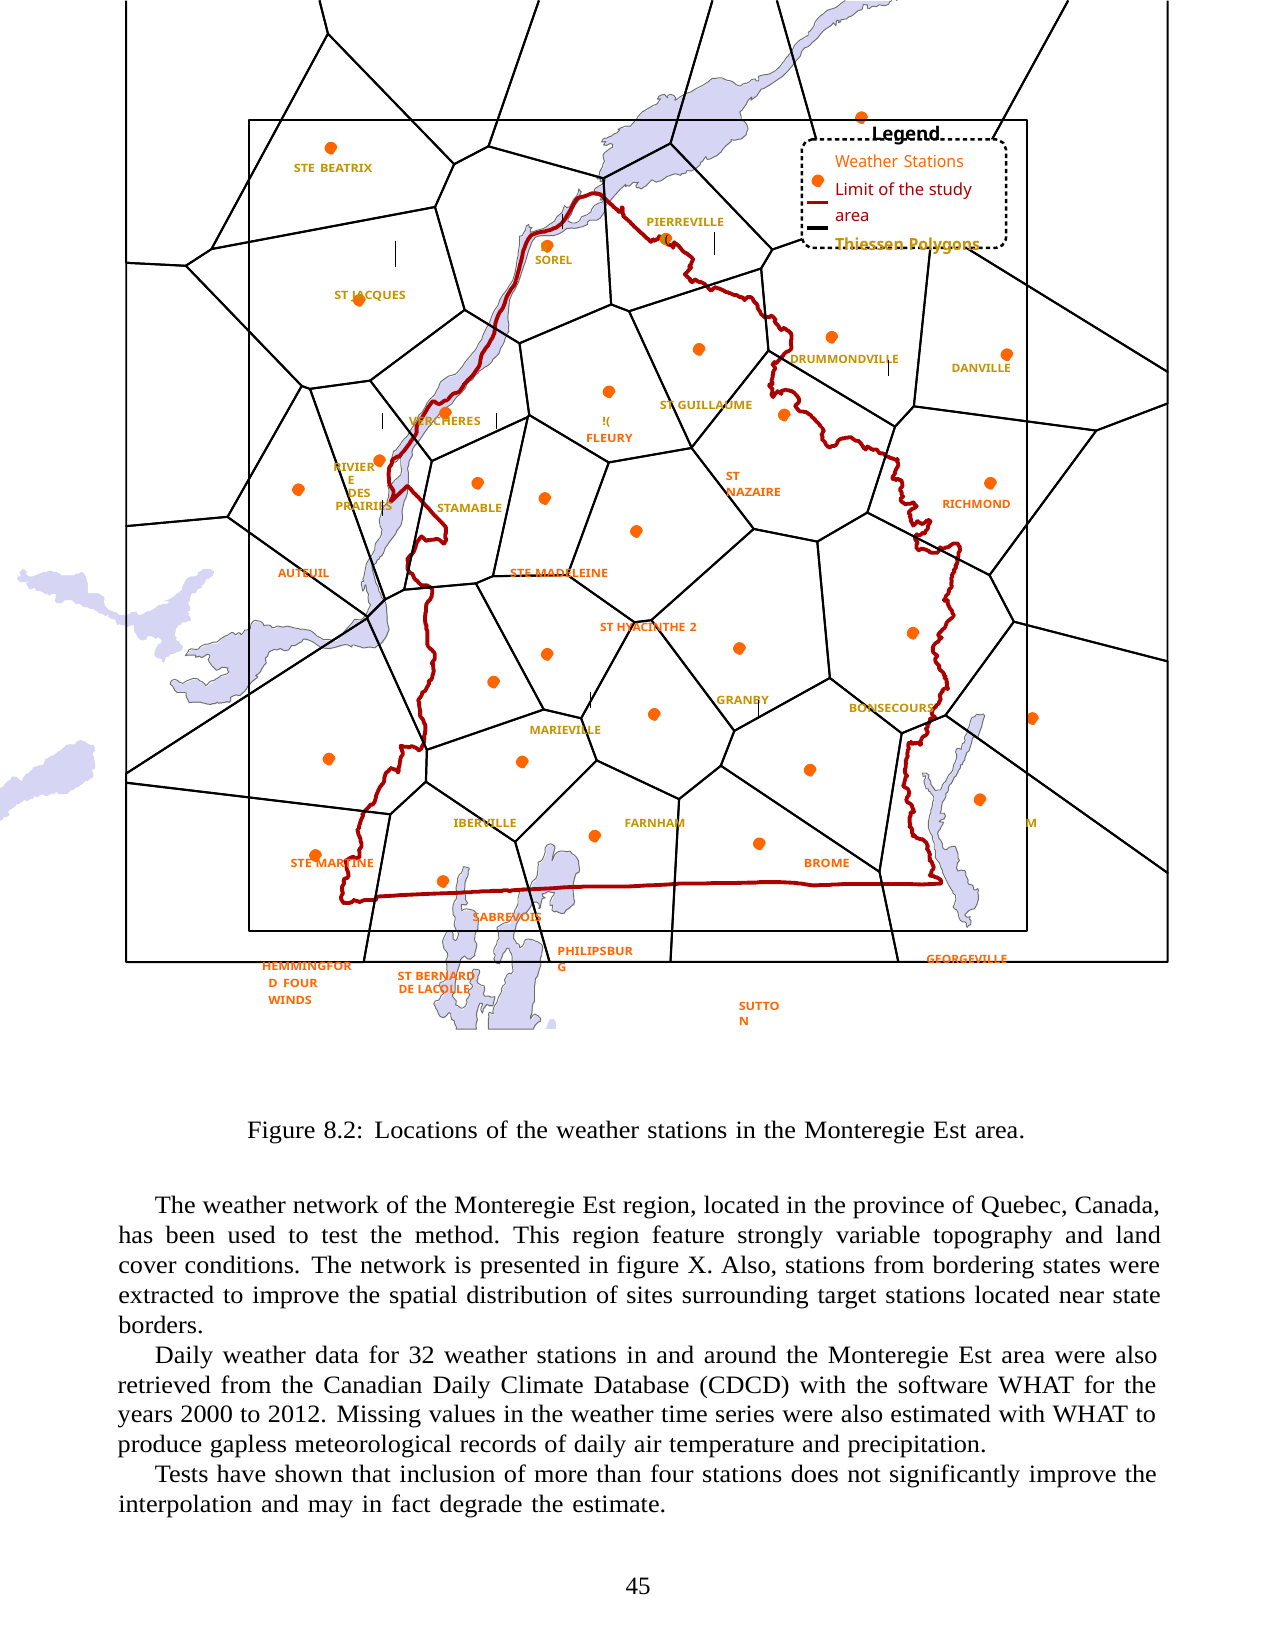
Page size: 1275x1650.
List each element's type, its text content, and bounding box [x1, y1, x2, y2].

picture [501, 338, 519, 351]
text !( [604, 231, 724, 247]
picture [883, 716, 929, 731]
picture [326, 621, 377, 647]
text Tests have shown that inclusion of more than four stations does not significantly improve the interpolation and may in fact degrade the estimate. [118, 1459, 1157, 1518]
picture [541, 924, 671, 930]
picture [600, 121, 675, 176]
picture [0, 580, 125, 722]
picture [250, 535, 291, 565]
picture [437, 148, 602, 241]
picture [344, 813, 388, 901]
picture [472, 932, 498, 960]
picture [672, 932, 895, 960]
picture [551, 889, 573, 909]
text MARIEVILLE [0, 722, 601, 738]
text Daily weather data for 32 weather stations in and around the Monteregie Est area were also retrieved from the Canadian Daily Climate Database (CDCD) with the software WHAT for the years 2000 to 2012. Missing values in the weather time series were also estimated with WHAT to produce gapless meteorological records of daily air temperature and precipitation. [117, 1340, 1157, 1458]
text SABREVOIS [0, 909, 1014, 924]
picture [128, 367, 248, 500]
picture [490, 295, 505, 325]
picture [250, 512, 369, 613]
picture [796, 0, 985, 119]
picture [719, 707, 758, 728]
picture [426, 738, 455, 747]
picture [476, 327, 492, 351]
text ST JACQUES [0, 287, 406, 303]
picture [373, 367, 460, 428]
text Legend Weather Stations Limit of the study area [835, 120, 995, 227]
picture [950, 716, 971, 728]
picture [959, 665, 985, 700]
text STE MADELEINE [510, 565, 1179, 580]
picture [250, 924, 369, 930]
picture [605, 146, 692, 199]
text The weather network of the Monteregie Est region, located in the province of Quebec, Canada, has been used to test the method. This region feature strongly variable topography and land cover conditions. The network is presented in figure X. Also, stations from bordering states were extracted to improve the spatial distribution of sites surrounding target stations located near state borders. [118, 1190, 1160, 1339]
picture [777, 392, 794, 397]
picture [413, 312, 487, 351]
picture [128, 303, 248, 351]
picture [370, 749, 425, 813]
picture [454, 895, 466, 909]
picture [435, 984, 494, 1028]
picture [931, 830, 957, 856]
text STE BEATRIX [0, 160, 372, 176]
picture [375, 491, 421, 597]
picture [919, 542, 936, 550]
picture [884, 871, 955, 909]
text BROME [512, 856, 1141, 871]
text ST NAZAIRE [726, 468, 798, 500]
picture [609, 247, 702, 309]
picture [239, 485, 248, 500]
picture [894, 932, 985, 952]
picture [417, 429, 425, 440]
picture [286, 367, 385, 387]
picture [428, 738, 595, 815]
picture [763, 242, 928, 424]
picture [128, 871, 248, 909]
picture [687, 0, 790, 92]
picture [502, 950, 511, 960]
picture [574, 871, 674, 884]
picture [570, 887, 673, 909]
picture [517, 892, 531, 909]
text STAMABLE [437, 500, 506, 516]
picture [979, 720, 985, 741]
picture [723, 680, 900, 815]
picture [517, 830, 676, 856]
picture [372, 490, 407, 563]
picture [250, 121, 452, 240]
picture [907, 717, 966, 815]
picture [495, 932, 542, 960]
picture [417, 507, 443, 539]
picture [250, 871, 373, 909]
picture [541, 950, 547, 960]
picture [415, 121, 495, 162]
picture [250, 621, 328, 682]
picture [210, 697, 248, 722]
picture [128, 580, 248, 722]
text RICHMOND [802, 496, 1151, 512]
picture [498, 924, 515, 930]
picture [607, 205, 635, 231]
picture [892, 924, 985, 930]
text PIERREVILLE [646, 214, 724, 229]
text HEMMINGFORD FOUR WINDS [262, 958, 355, 1008]
text IBERVILLE FARNHAM M [453, 815, 1179, 830]
picture [924, 734, 972, 815]
picture [516, 924, 539, 930]
picture [128, 512, 228, 524]
picture [371, 924, 455, 930]
picture [542, 203, 604, 235]
picture [541, 893, 553, 909]
picture [250, 646, 412, 722]
picture [250, 388, 334, 500]
picture [547, 215, 562, 228]
picture [428, 396, 456, 413]
picture [455, 924, 477, 930]
picture [779, 0, 843, 47]
picture [525, 871, 537, 885]
picture [393, 441, 415, 493]
picture [821, 830, 884, 856]
picture [432, 367, 475, 401]
picture [583, 635, 732, 797]
picture [378, 784, 526, 894]
text RIVIERE DES [333, 461, 381, 500]
picture [969, 716, 983, 735]
text Figure 8.2: Locations of the weather stations in the Monteregie Est area. [247, 1115, 1179, 1144]
picture [741, 66, 809, 119]
picture [250, 335, 265, 351]
picture [421, 585, 541, 722]
picture [631, 289, 767, 351]
picture [350, 620, 359, 627]
picture [0, 367, 125, 500]
picture [508, 215, 610, 341]
picture [543, 932, 670, 960]
text ST BERNARD DE LACOLLE [397, 970, 477, 997]
picture [497, 303, 508, 333]
picture [871, 512, 926, 534]
picture [409, 445, 430, 497]
text STE MARTINE [0, 856, 374, 871]
picture [0, 512, 125, 565]
picture [391, 460, 400, 482]
picture [524, 367, 666, 413]
picture [884, 830, 927, 856]
picture [250, 209, 463, 351]
picture [656, 580, 828, 715]
picture [0, 738, 125, 856]
picture [573, 450, 751, 565]
text PRAIRIES [0, 500, 382, 512]
picture [128, 785, 248, 856]
picture [0, 176, 125, 287]
picture [698, 121, 814, 247]
picture [369, 603, 388, 642]
picture [250, 640, 319, 691]
picture [678, 413, 716, 444]
picture [171, 631, 248, 703]
picture [531, 871, 577, 887]
picture [881, 871, 937, 882]
text DRUMMONDVILLE [0, 351, 899, 367]
picture [521, 306, 645, 351]
picture [515, 932, 543, 946]
picture [875, 459, 900, 496]
picture [128, 738, 248, 796]
text GEORGEVILLE [793, 952, 1140, 967]
picture [638, 96, 682, 119]
picture [556, 852, 573, 856]
picture [250, 367, 299, 473]
picture [366, 932, 447, 960]
picture [230, 512, 248, 529]
picture [128, 519, 248, 565]
picture [578, 580, 693, 619]
picture [916, 255, 985, 414]
picture [890, 726, 925, 815]
picture [774, 367, 893, 451]
picture [717, 271, 763, 311]
picture [495, 429, 607, 575]
picture [514, 711, 581, 722]
picture [563, 208, 568, 217]
picture [362, 561, 382, 613]
picture [491, 121, 633, 175]
picture [189, 244, 248, 287]
text SOREL [410, 254, 572, 267]
picture [942, 738, 985, 815]
picture [819, 515, 955, 565]
picture [657, 367, 753, 397]
picture [410, 516, 504, 586]
picture [215, 186, 248, 247]
picture [679, 55, 793, 119]
picture [612, 171, 770, 284]
picture [356, 512, 381, 553]
picture [823, 580, 951, 700]
picture [250, 121, 279, 160]
picture [678, 830, 852, 856]
picture [545, 763, 677, 815]
picture [321, 0, 537, 119]
picture [596, 186, 603, 193]
picture [793, 0, 890, 60]
picture [284, 37, 408, 119]
picture [128, 0, 326, 160]
picture [128, 264, 203, 287]
picture [716, 531, 818, 565]
picture [675, 885, 886, 909]
text DANVILLE [951, 360, 1179, 376]
picture [312, 382, 408, 500]
text !( [510, 413, 610, 429]
picture [128, 738, 177, 770]
picture [680, 768, 791, 815]
text !( [410, 241, 548, 254]
picture [0, 924, 455, 1029]
picture [489, 963, 540, 1028]
picture [459, 963, 512, 1002]
picture [500, 0, 711, 119]
picture [966, 871, 985, 909]
text Thiessen Polygons [835, 232, 1179, 255]
picture [0, 0, 125, 160]
picture [674, 924, 890, 930]
picture [478, 577, 626, 716]
picture [225, 303, 248, 327]
picture [767, 319, 789, 351]
picture [420, 429, 496, 459]
text SUTTON [738, 998, 789, 1029]
picture [531, 891, 546, 903]
picture [533, 963, 985, 1029]
text ST GUILLAUME [598, 397, 814, 413]
picture [672, 121, 747, 167]
picture [888, 408, 985, 496]
picture [425, 427, 523, 514]
text ST HYACINTHE 2 [544, 619, 752, 635]
text VERCHERES [409, 413, 496, 429]
picture [375, 895, 456, 909]
picture [381, 589, 432, 722]
text BONSECOURS [848, 700, 1179, 716]
picture [479, 924, 499, 930]
picture [557, 413, 689, 461]
picture [455, 997, 467, 1007]
picture [394, 435, 411, 455]
picture [935, 580, 985, 700]
picture [813, 121, 835, 139]
picture [0, 871, 125, 909]
text GRANBY [605, 692, 769, 707]
picture [694, 413, 883, 540]
picture [444, 932, 476, 960]
text AUTEUIL [0, 565, 329, 580]
picture [939, 830, 985, 856]
text FLEURY [585, 430, 633, 445]
picture [454, 267, 515, 322]
picture [569, 196, 600, 222]
picture [487, 332, 505, 351]
picture [250, 799, 361, 856]
picture [915, 830, 935, 856]
picture [945, 546, 957, 556]
picture [0, 303, 125, 351]
picture [128, 924, 367, 961]
picture [250, 738, 421, 809]
picture [406, 575, 419, 588]
picture [676, 871, 880, 883]
picture [912, 512, 985, 565]
picture [734, 367, 772, 397]
picture [521, 227, 530, 241]
picture [448, 963, 459, 970]
picture [501, 830, 524, 839]
picture [128, 176, 248, 264]
picture [250, 580, 363, 639]
picture [457, 868, 468, 890]
picture [943, 871, 977, 909]
picture [545, 845, 554, 856]
text PHILIPSBURG [557, 943, 639, 975]
picture [477, 1006, 493, 1029]
picture [462, 892, 518, 909]
picture [449, 367, 527, 425]
